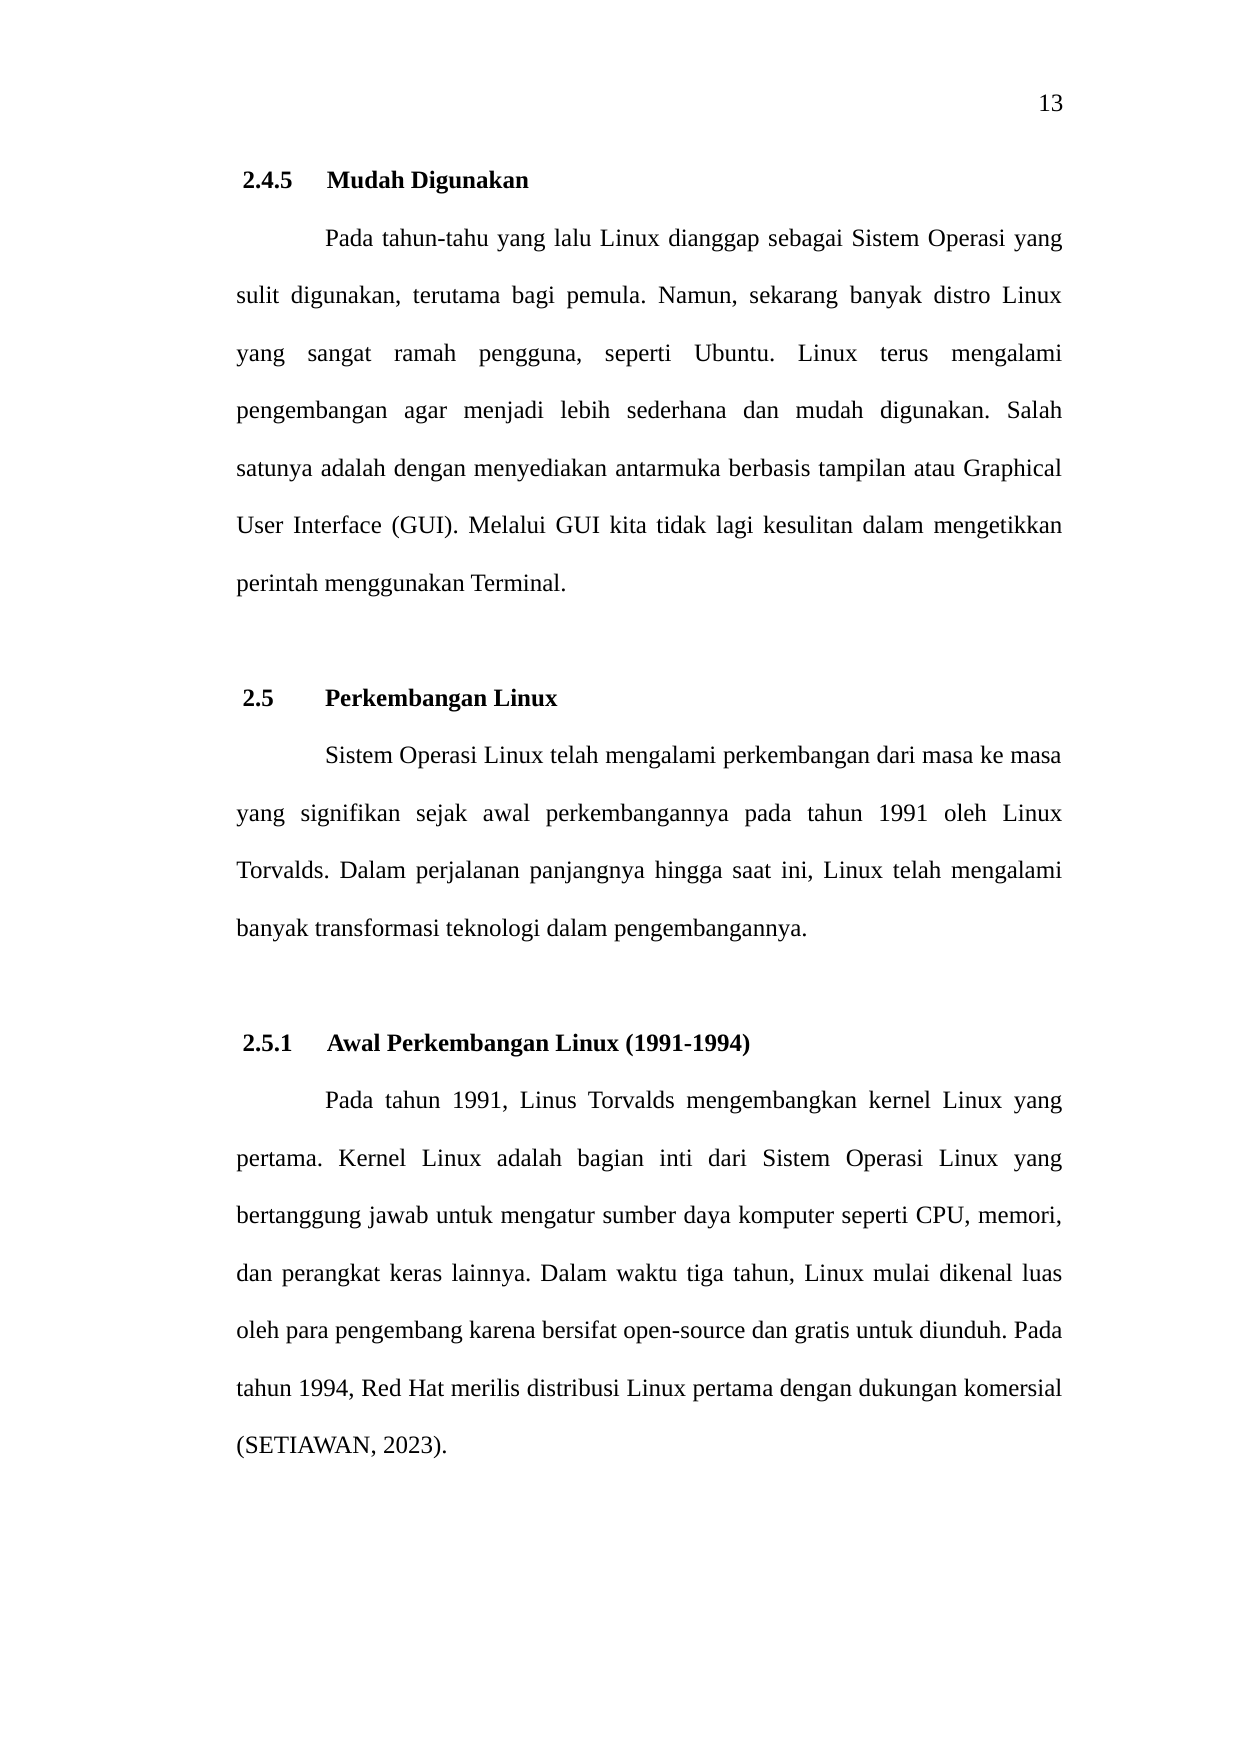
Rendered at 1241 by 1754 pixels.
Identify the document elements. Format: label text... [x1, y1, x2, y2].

text Pada tahun-tahu yang lalu Linux dianggap sebagai Sistem Operasi yang sulit digunakan, terutama bagi pemula. Namun, sekarang banyak distro Linux yang sangat ramah pengguna, seperti Ubuntu. Linux terus mengalami pengembangan agar menjadi lebih sederhana dan mudah digunakan. Salah satunya adalah dengan menyediakan antarmuka berbasis tampilan atau Graphical User Interface (GUI). Melalui GUI kita tidak lagi kesulitan dalam mengetikkan perintah menggunakan Terminal. [236, 223, 1063, 597]
text Sistem Operasi Linux telah mengalami perkembangan dari masa ke masa yang signifikan sejak awal perkembangannya pada tahun 1991 oleh Linux Torvalds. Dalam perjalanan panjangnya hingga saat ini, Linux telah mengalami banyak transformasi teknologi dalam pengembangannya. [236, 740, 1063, 942]
subtitle Awal Perkembangan Linux (1991-1994) [236, 1028, 1063, 1057]
text Pada tahun 1991, Linus Torvalds mengembangkan kernel Linux yang pertama. Kernel Linux adalah bagian inti dari Sistem Operasi Linux yang bertanggung jawab untuk mengatur sumber daya komputer seperti CPU, memori, dan perangkat keras lainnya. Dalam waktu tiga tahun, Linux mulai dikenal luas oleh para pengembang karena bersifat open-source dan gratis untuk diunduh. Pada tahun 1994, Red Hat merilis distribusi Linux pertama dengan dukungan komersial (SETIAWAN, 2023)⁠. [236, 1085, 1063, 1459]
subtitle Perkembangan Linux [236, 683, 1063, 712]
subtitle Mudah Digunakan [236, 165, 1063, 194]
